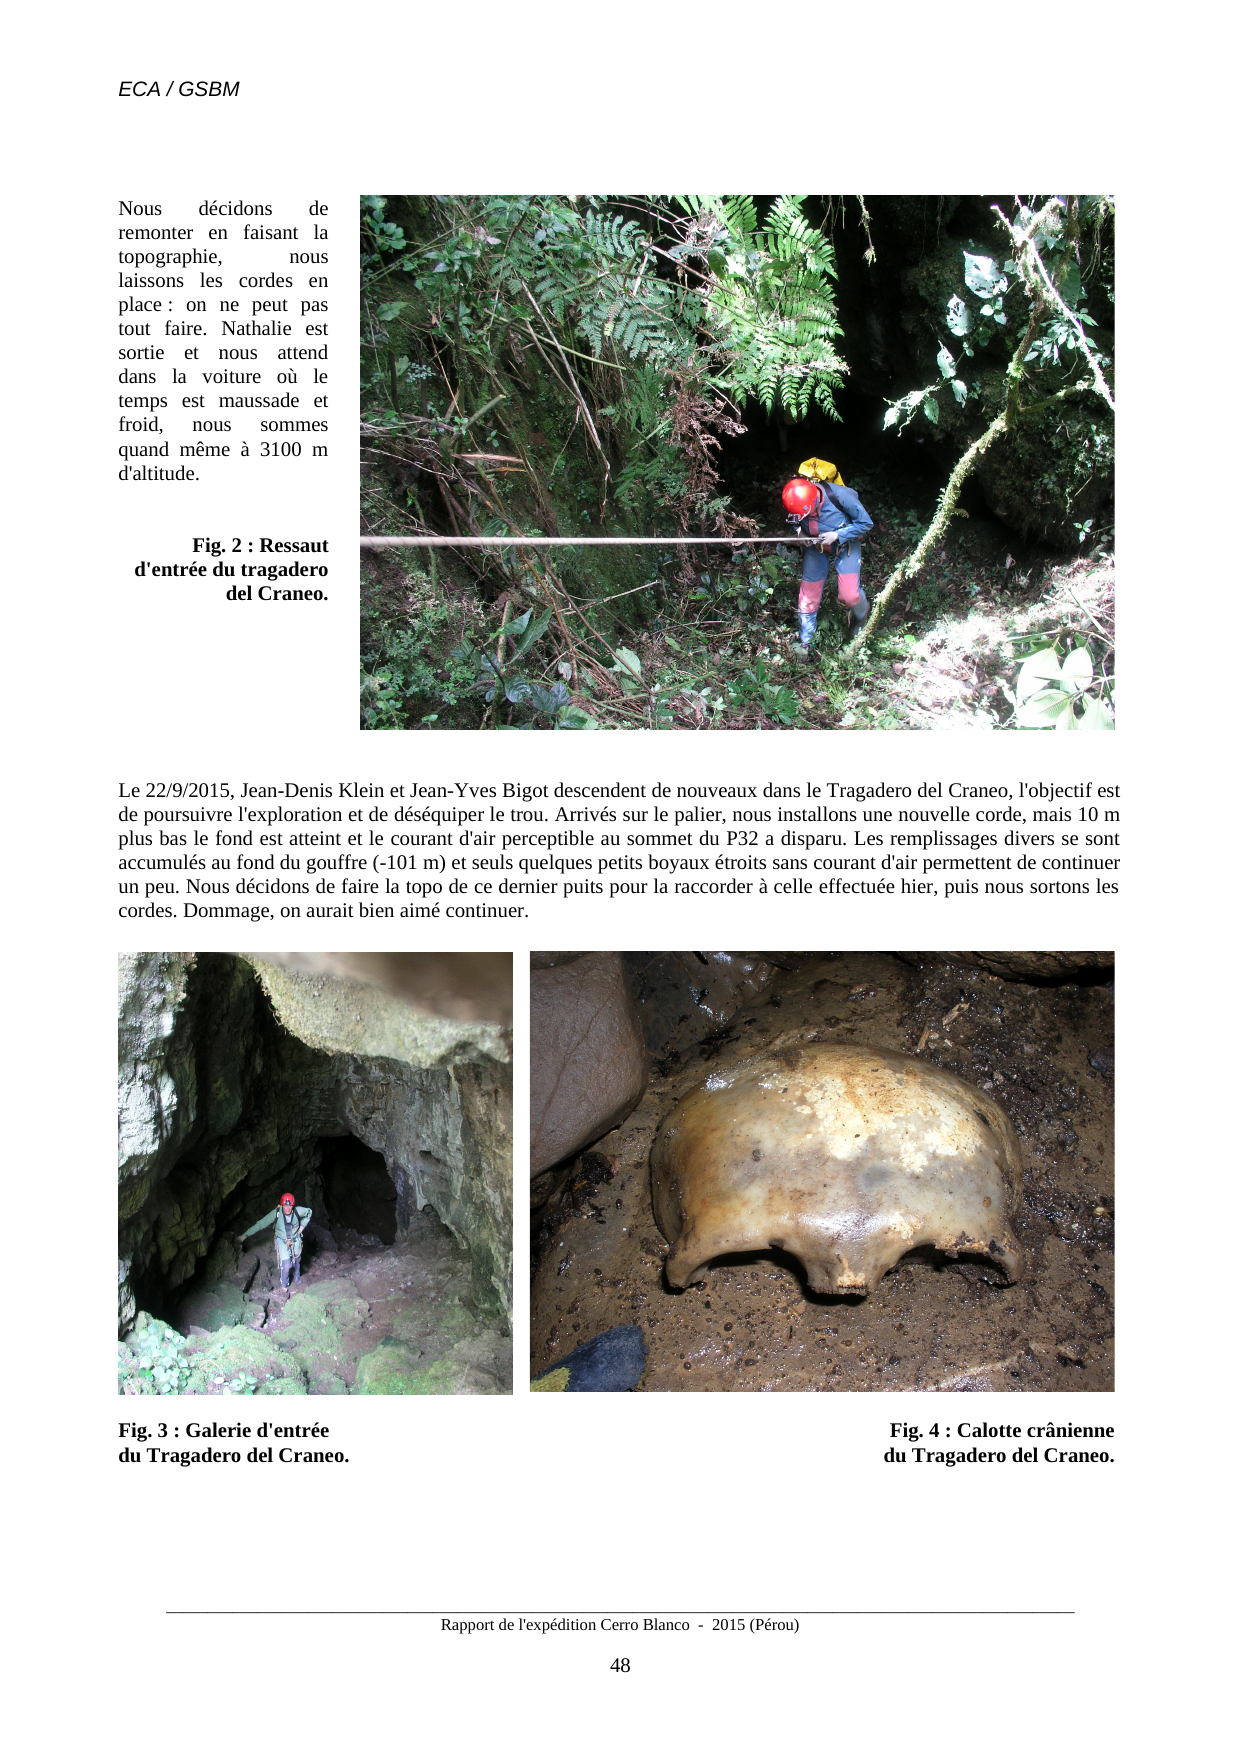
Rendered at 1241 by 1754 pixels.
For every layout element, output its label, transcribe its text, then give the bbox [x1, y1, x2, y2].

picture [118, 952, 513, 1395]
text Le 22/9/2015, Jean-Denis Klein et Jean-Yves Bigot descendent de nouveaux dans le Tragadero del Craneo, l'objectif est de poursuivre l'exploration et de déséquiper le trou. Arrivés sur le palier, nous installons une nouvelle corde, mais 10 m plus bas le fond est atteint et le courant d'air perceptible au sommet du P32 a disparu. Les remplissages divers se sont accumulés au fond du gouffre (-101 m) et seuls quelques petits boyaux étroits sans courant d'air permettent de continuer un peu. Nous décidons de faire la topo de ce dernier puits pour la raccorder à celle effectuée hier, puis nous sortons les cordes. Dommage, on aurait bien aimé continuer. [118, 778, 1122, 922]
table_header [111, 946, 521, 952]
table_header [111, 953, 521, 1418]
picture [360, 195, 1115, 730]
table_cell Fig. 3 : Galerie d'entrée du Tragadero del Craneo. [111, 1419, 521, 1467]
table_cell Fig. 4 : Calotte crânienne du Tragadero del Craneo. [521, 1419, 1122, 1467]
table_header Nous décidons de remonter en faisant la topographie, nous laissons les cordes en place : on ne peut pas tout faire. Nathalie est sortie et nous attend dans la voiture où le temps est maussade et froid, nous sommes quand même à 3100 m d'altitude. Fig. 2 : Ressaut d'entrée du tragadero del Craneo. [111, 196, 336, 754]
table_header [521, 946, 1122, 1418]
picture [529, 951, 1115, 1392]
table_header [336, 196, 1122, 754]
